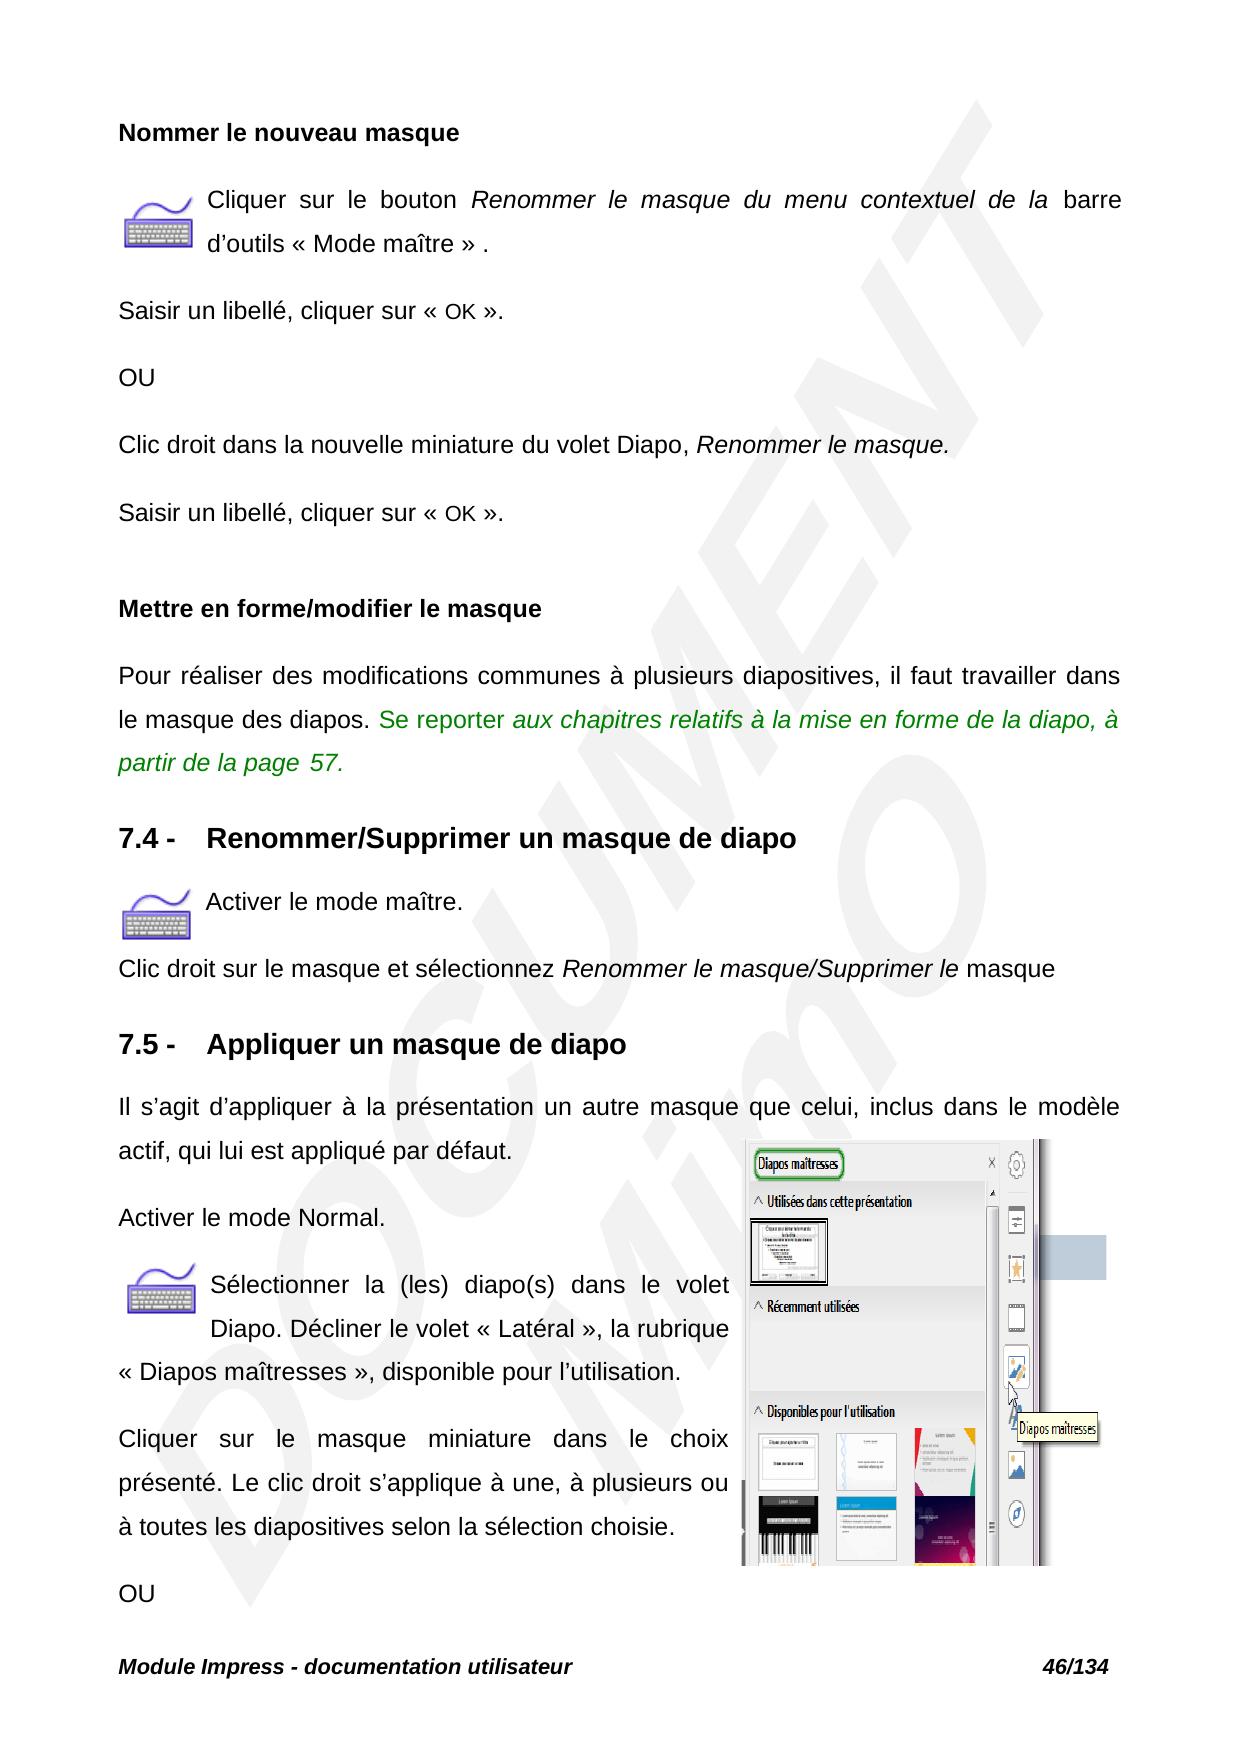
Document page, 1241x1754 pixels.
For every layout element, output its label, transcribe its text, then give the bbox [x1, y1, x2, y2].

text Saisir un libellé, cliquer sur « OK ». [118, 296, 1122, 325]
text OU [118, 363, 1122, 392]
subtitle Appliquer un masque de diapo [118, 1027, 1122, 1060]
picture [118, 878, 194, 954]
text Nommer le nouveau masque [118, 118, 1122, 147]
text Mettre en forme/modifier le masque [118, 594, 1122, 623]
text Clic droit dans la nouvelle miniature du volet Diapo, Renommer le masque. [118, 430, 1122, 459]
text Activer le mode Normal. [118, 1203, 741, 1232]
text Pour réaliser des modifications communes à plusieurs diapositives, il faut travailler dans le masque des diapos. Se reporter aux chapitres relatifs à la mise en forme de la diapo, à partir de la page 58. [118, 661, 1122, 777]
text OU [118, 1578, 1122, 1608]
text Clic droit sur le masque et sélectionnez Renommer le masque/Supprimer le masque [118, 954, 1122, 983]
picture [741, 1139, 1107, 1566]
text Activer le mode maître. [194, 886, 1122, 916]
text Sélectionner la (les) diapo(s) dans le volet Diapo. Décliner le volet « Latéral », la rubrique « Diapos maîtresses », disponible pour l’utilisation. [118, 1270, 741, 1386]
picture [123, 1252, 199, 1328]
text Il s’agit d’appliquer à la présentation un autre masque que celui, inclus dans le modèle actif, qui lui est appliqué par défaut. [118, 1092, 1122, 1165]
text Cliquer sur le bouton Renommer le masque du menu contextuel de la barre d’outils « Mode maître » . [118, 185, 1122, 258]
text Cliquer sur le masque miniature dans le choix présenté. Le clic droit s’applique à une, à plusieurs ou à toutes les diapositives selon la sélection choisie. [118, 1424, 741, 1540]
picture [120, 186, 195, 262]
text Saisir un libellé, cliquer sur « OK ». [118, 497, 1122, 527]
subtitle Renommer/Supprimer un masque de diapo [118, 821, 1122, 854]
